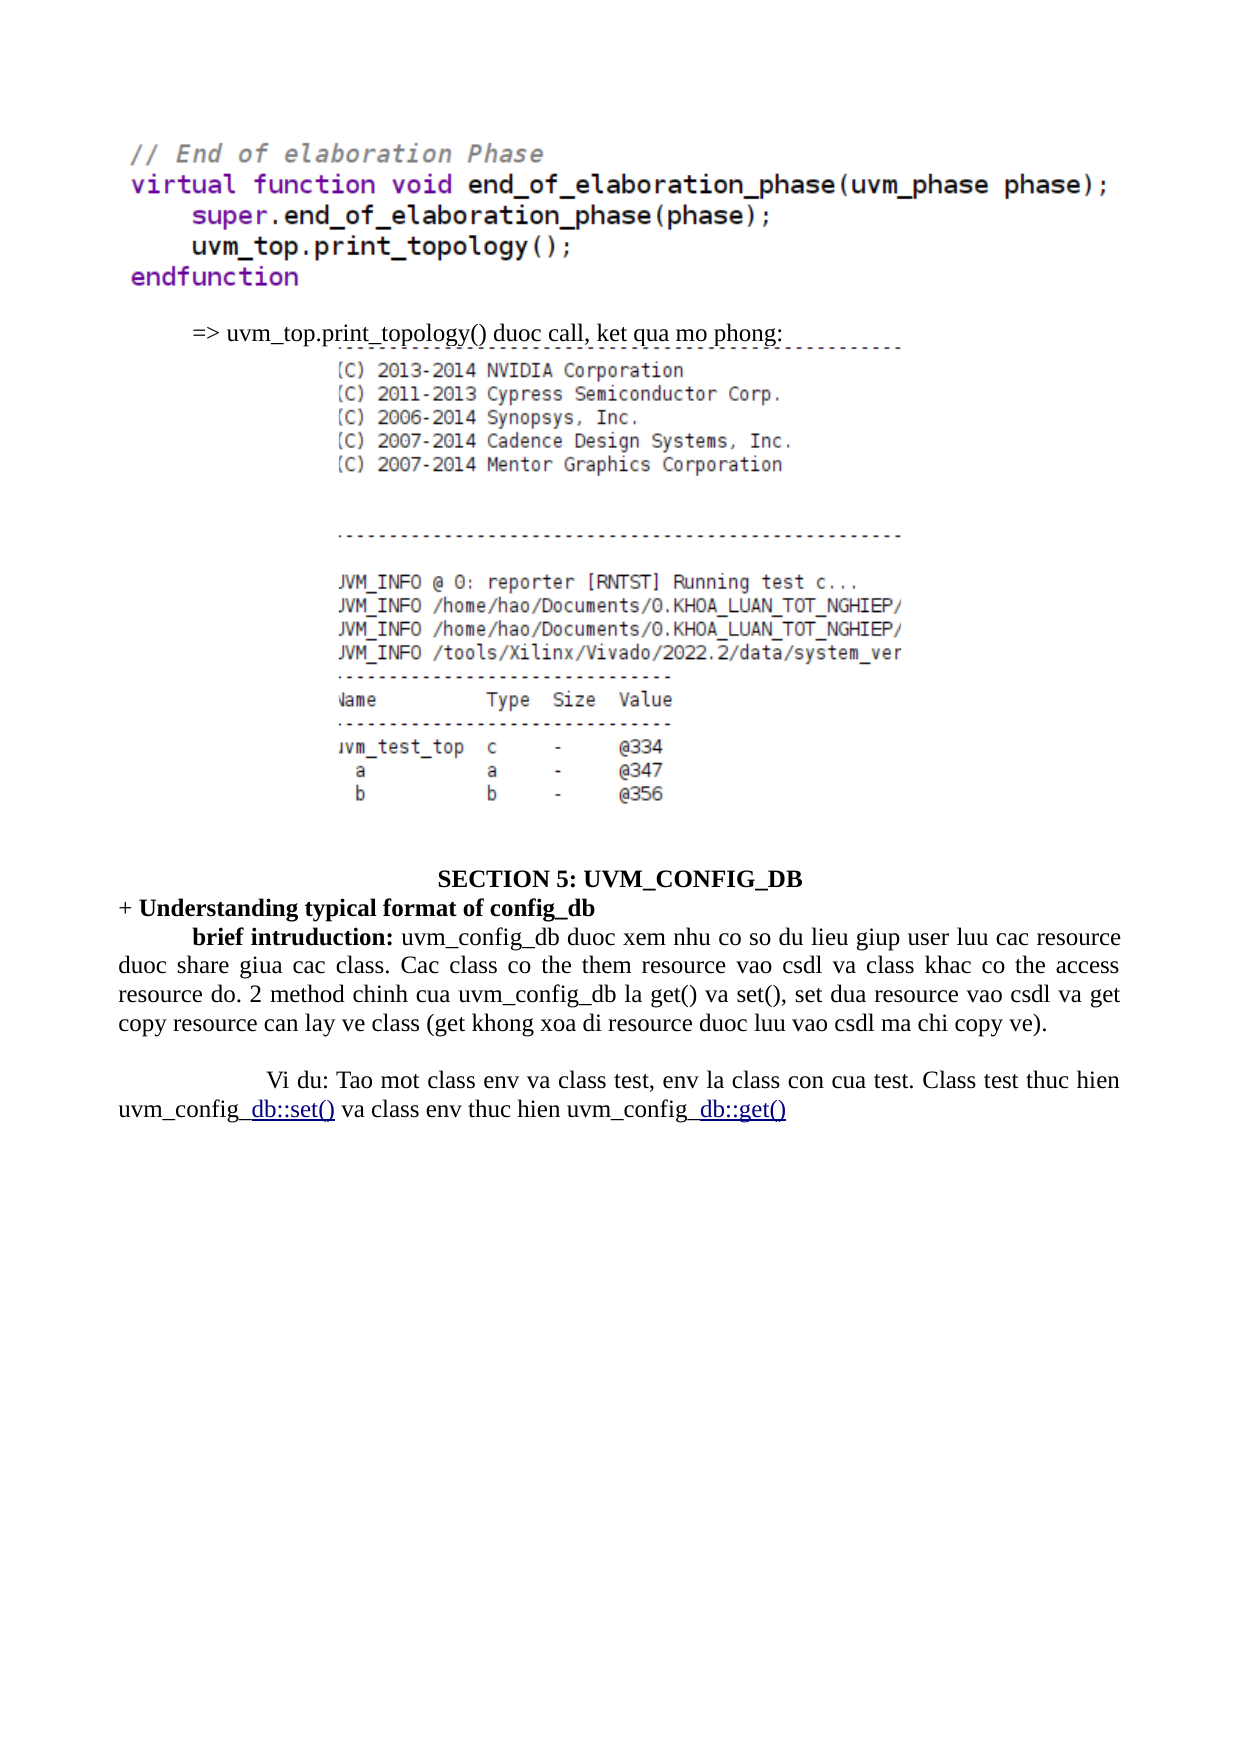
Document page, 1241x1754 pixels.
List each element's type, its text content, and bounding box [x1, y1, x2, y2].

text => uvm_top.print_topology() duoc call, ket qua mo phong: [118, 290, 1122, 347]
text SECTION 5: UVM_CONFIG_DB [118, 864, 1122, 893]
picture [338, 346, 902, 818]
text brief intruduction: uvm_config_db duoc xem nhu co so du lieu giup user luu cac resource duoc share giua cac class. Cac class co the them resource vao csdl va class khac co the access resource do. 2 method chinh cua uvm_config_db la get() va set(), set dua resource vao csdl va get copy resource can lay ve class (get khong xoa di resource duoc luu vao csdl ma chi copy ve). [118, 922, 1122, 1037]
text Vi du: Tao mot class env va class test, env la class con cua test. Class test thuc hien uvm_config_db::set() va class env thuc hien uvm_config_db::get() [118, 1066, 1122, 1123]
text + Understanding typical format of config_db [118, 893, 1122, 922]
picture [118, 118, 1123, 290]
